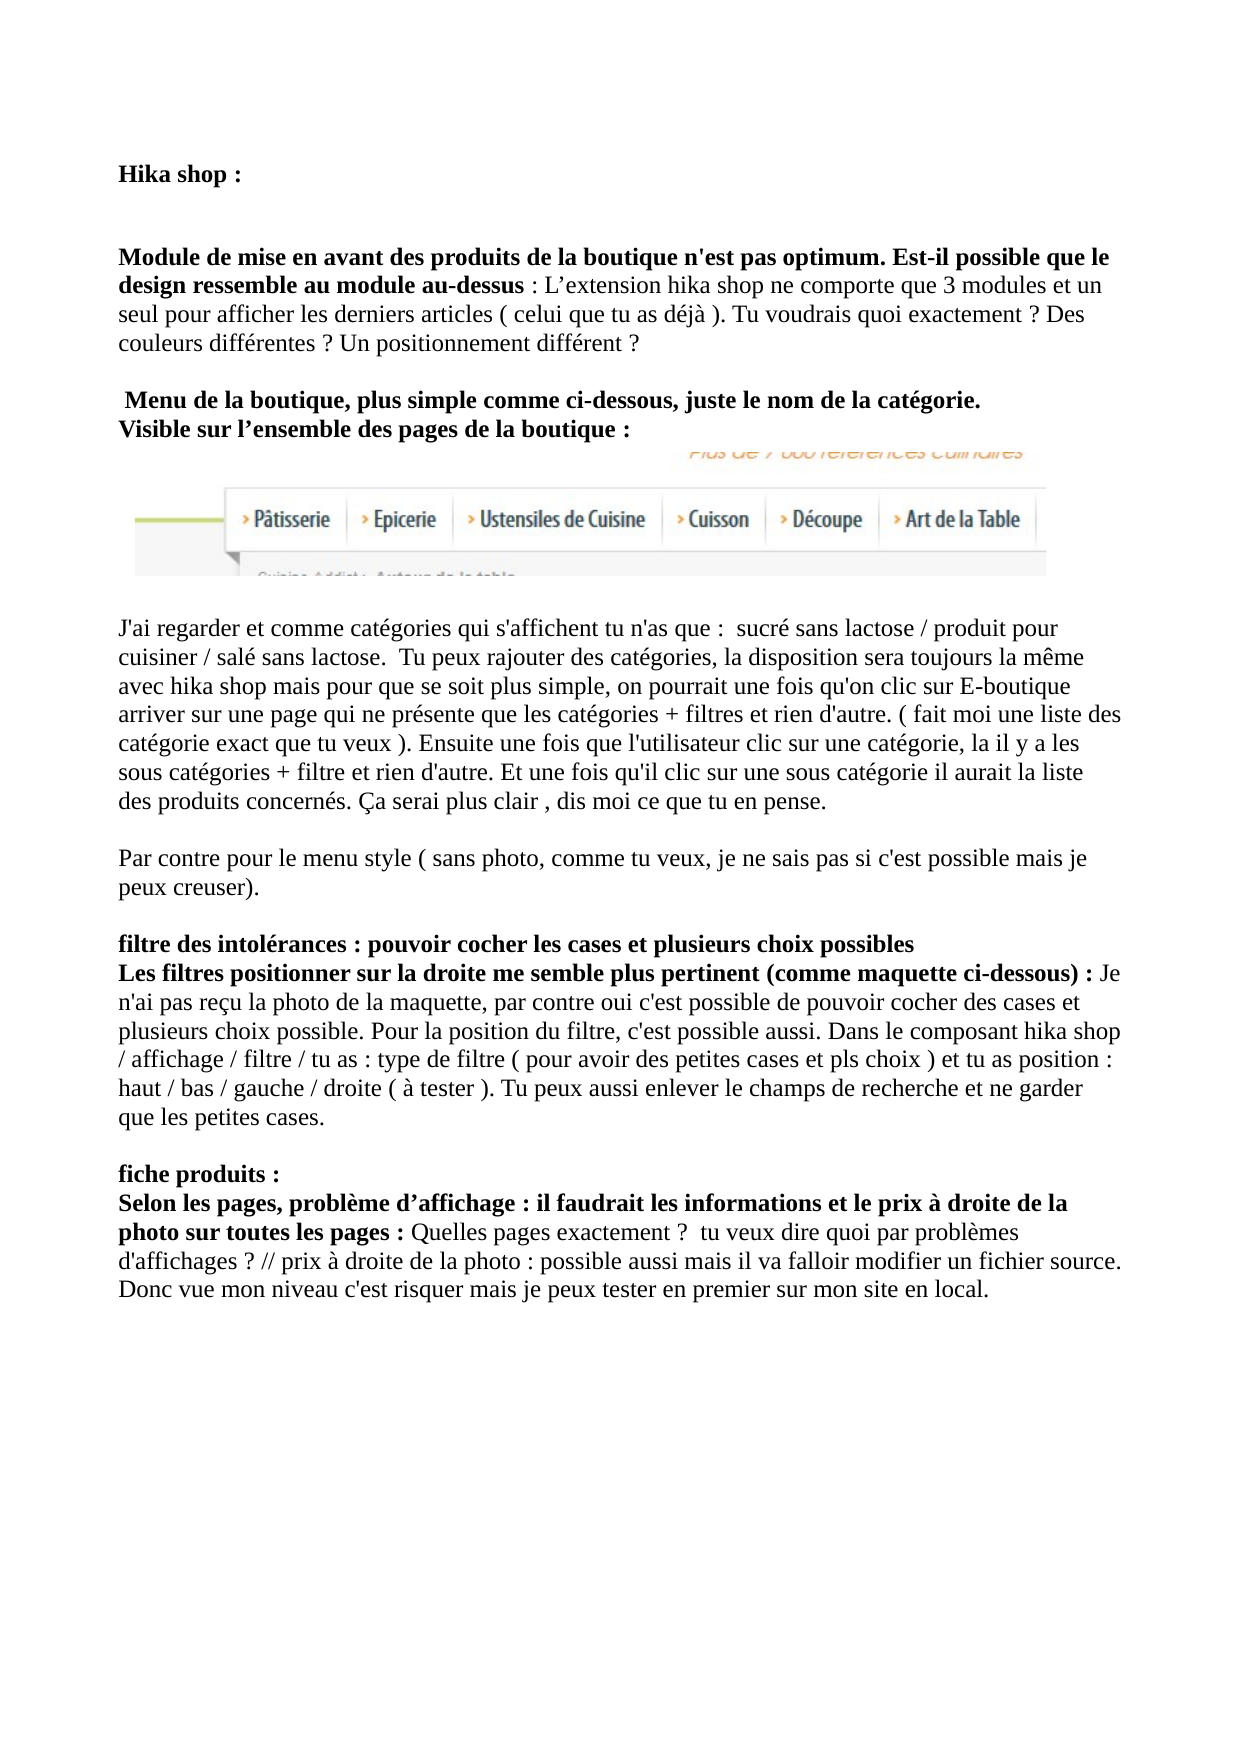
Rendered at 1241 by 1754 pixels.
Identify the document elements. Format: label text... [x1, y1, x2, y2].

text Selon les pages, problème d’affichage : il faudrait les informations et le prix à droite de la photo sur toutes les pages : Quelles pages exactement ? tu veux dire quoi par problèmes d'affichages ? // prix à droite de la photo : possible aussi mais il va falloir modifier un fichier source. Donc vue mon niveau c'est risquer mais je peux tester en premier sur mon site en local. [118, 1188, 1122, 1303]
picture [134, 452, 1047, 576]
text filtre des intolérances : pouvoir cocher les cases et plusieurs choix possibles [118, 929, 1122, 958]
text Menu de la boutique, plus simple comme ci-dessous, juste le nom de la catégorie. [118, 386, 1122, 414]
text Visible sur l’ensemble des pages de la boutique : [118, 414, 1122, 443]
text fiche produits : [118, 1159, 1122, 1188]
text Hika shop : [118, 159, 1122, 188]
text Par contre pour le menu style ( sans photo, comme tu veux, je ne sais pas si c'est possible mais je peux creuser). [118, 843, 1122, 901]
text Les filtres positionner sur la droite me semble plus pertinent (comme maquette ci-dessous) : Je n'ai pas reçu la photo de la maquette, par contre oui c'est possible de pouvoir cocher des cases et plusieurs choix possible. Pour la position du filtre, c'est possible aussi. Dans le composant hika shop / affichage / filtre / tu as : type de filtre ( pour avoir des petites cases et pls choix ) et tu as position : haut / bas / gauche / droite ( à tester ). Tu peux aussi enlever le champs de recherche et ne garder que les petites cases. [118, 958, 1122, 1131]
text Module de mise en avant des produits de la boutique n'est pas optimum. Est-il possible que le design ressemble au module au-dessus : L’extension hika shop ne comporte que 3 modules et un seul pour afficher les derniers articles ( celui que tu as déjà ). Tu voudrais quoi exactement ? Des couleurs différentes ? Un positionnement différent ? [118, 242, 1122, 357]
text J'ai regarder et comme catégories qui s'affichent tu n'as que : sucré sans lactose / produit pour cuisiner / salé sans lactose. Tu peux rajouter des catégories, la disposition sera toujours la même avec hika shop mais pour que se soit plus simple, on pourrait une fois qu'on clic sur E-boutique arriver sur une page qui ne présente que les catégories + filtres et rien d'autre. ( fait moi une liste des catégorie exact que tu veux ). Ensuite une fois que l'utilisateur clic sur une catégorie, la il y a les sous catégories + filtre et rien d'autre. Et une fois qu'il clic sur une sous catégorie il aurait la liste des produits concernés. Ça serai plus clair , dis moi ce que tu en pense. [118, 613, 1122, 814]
